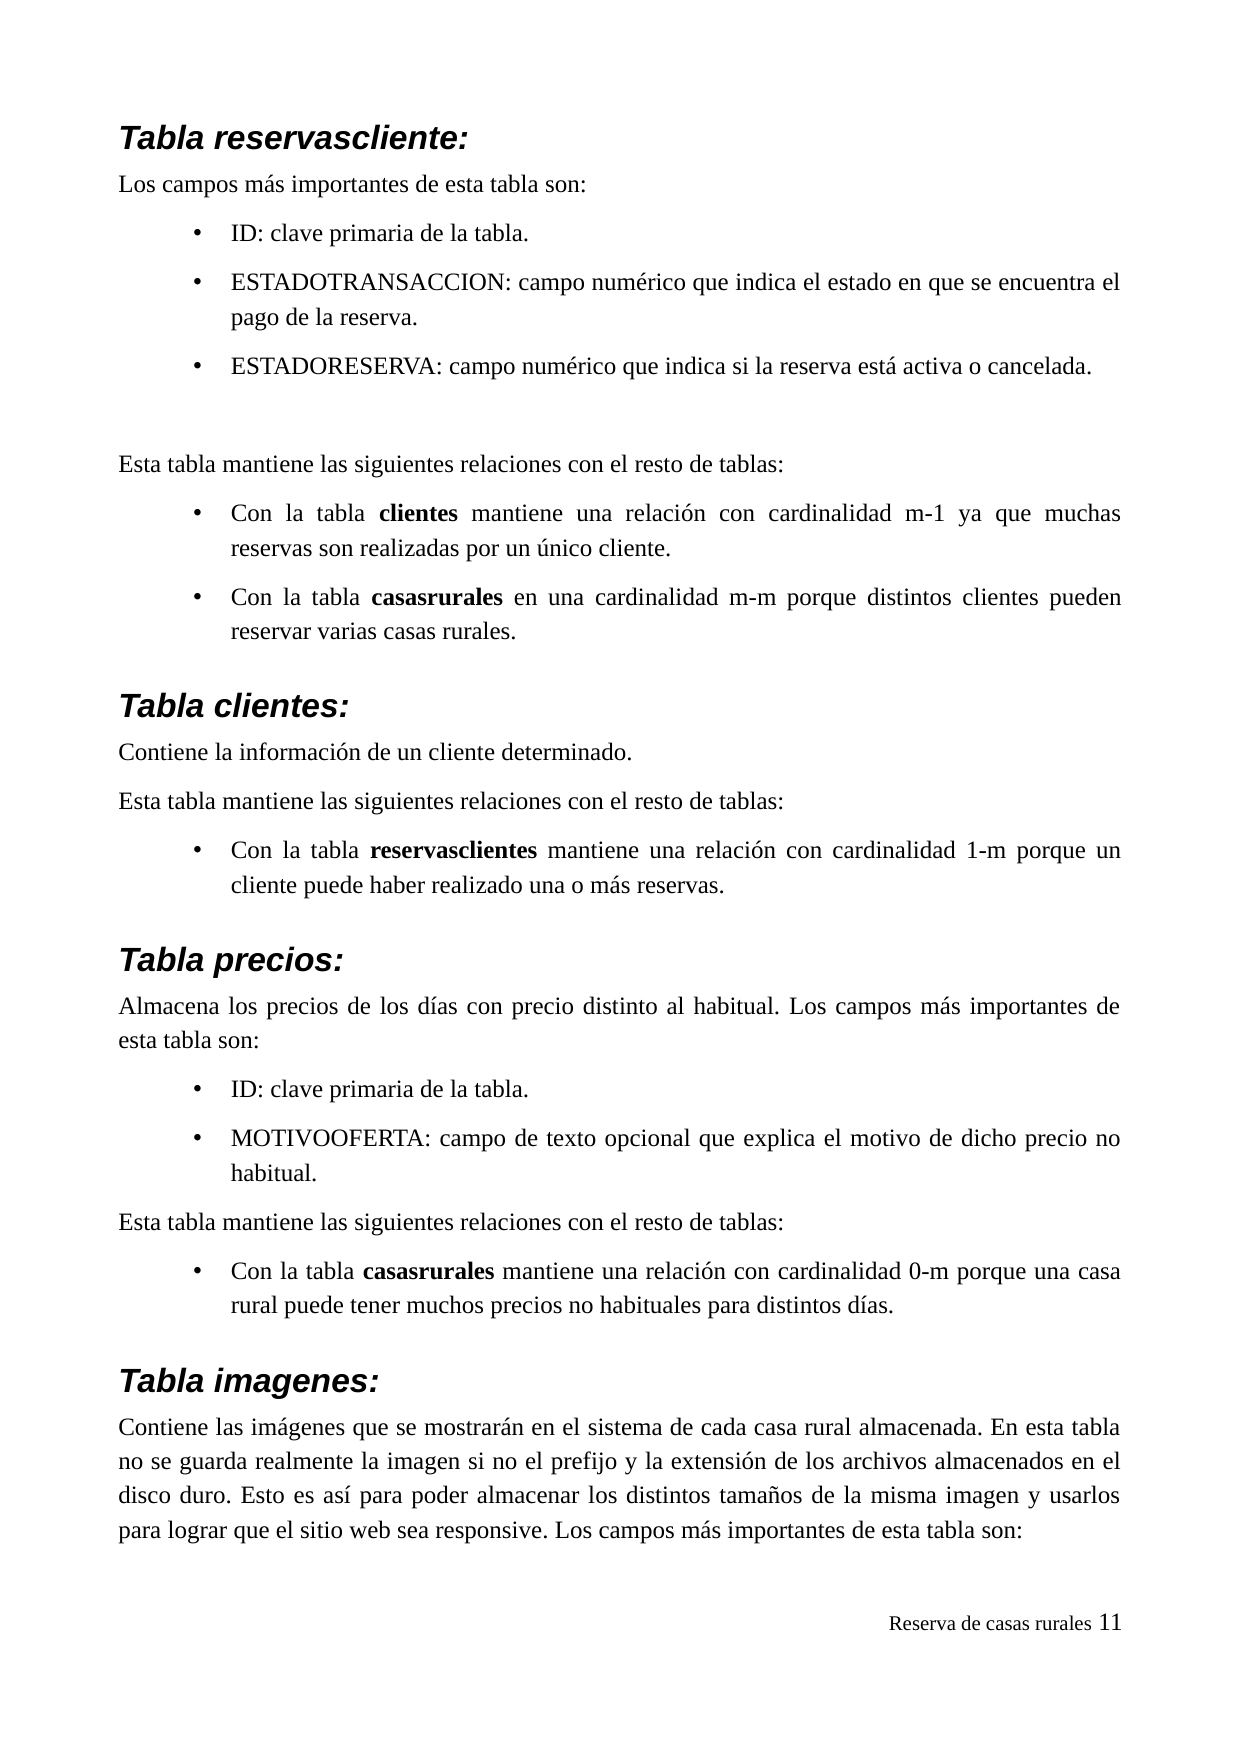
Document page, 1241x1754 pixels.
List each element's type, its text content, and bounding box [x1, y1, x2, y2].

list Con la tabla clientes mantiene una relación con cardinalidad m-1 ya que muchas reservas son realizadas por un único cliente. [193, 498, 1122, 561]
text Esta tabla mantiene las siguientes relaciones con el resto de tablas: [118, 786, 1122, 815]
text Esta tabla mantiene las siguientes relaciones con el resto de tablas: [118, 449, 1122, 478]
list Con la tabla casasrurales mantiene una relación con cardinalidad 0-m porque una casa rural puede tener muchos precios no habituales para distintos días. [193, 1256, 1122, 1319]
text Almacena los precios de los días con precio distinto al habitual. Los campos más importantes de esta tabla son: [118, 991, 1122, 1054]
subtitle Tabla reservascliente: [118, 118, 1122, 157]
text Esta tabla mantiene las siguientes relaciones con el resto de tablas: [118, 1207, 1122, 1236]
list ID: clave primaria de la tabla. [193, 1074, 1122, 1103]
subtitle Tabla clientes: [118, 686, 1122, 725]
list ESTADOTRANSACCION: campo numérico que indica el estado en que se encuentra el pago de la reserva. [193, 267, 1122, 331]
text Contiene las imágenes que se mostrarán en el sistema de cada casa rural almacenada. En esta tabla no se guarda realmente la imagen si no el prefijo y la extensión de los archivos almacenados en el disco duro. Esto es así para poder almacenar los distintos tamaños de la misma imagen y usarlos para lograr que el sitio web sea responsive. Los campos más importantes de esta tabla son: [118, 1412, 1122, 1544]
subtitle Tabla imagenes: [118, 1360, 1122, 1399]
list ID: clave primaria de la tabla. [193, 218, 1122, 247]
text Los campos más importantes de esta tabla son: [118, 169, 1122, 198]
list Con la tabla reservasclientes mantiene una relación con cardinalidad 1-m porque un cliente puede haber realizado una o más reservas. [193, 835, 1122, 898]
list MOTIVOOFERTA: campo de texto opcional que explica el motivo de dicho precio no habitual. [193, 1123, 1122, 1187]
subtitle Tabla precios: [118, 940, 1122, 978]
list ESTADORESERVA: campo numérico que indica si la reserva está activa o cancelada. [193, 351, 1122, 380]
list Con la tabla casasrurales en una cardinalidad m-m porque distintos clientes pueden reservar varias casas rurales. [193, 582, 1122, 645]
text Contiene la información de un cliente determinado. [118, 737, 1122, 766]
